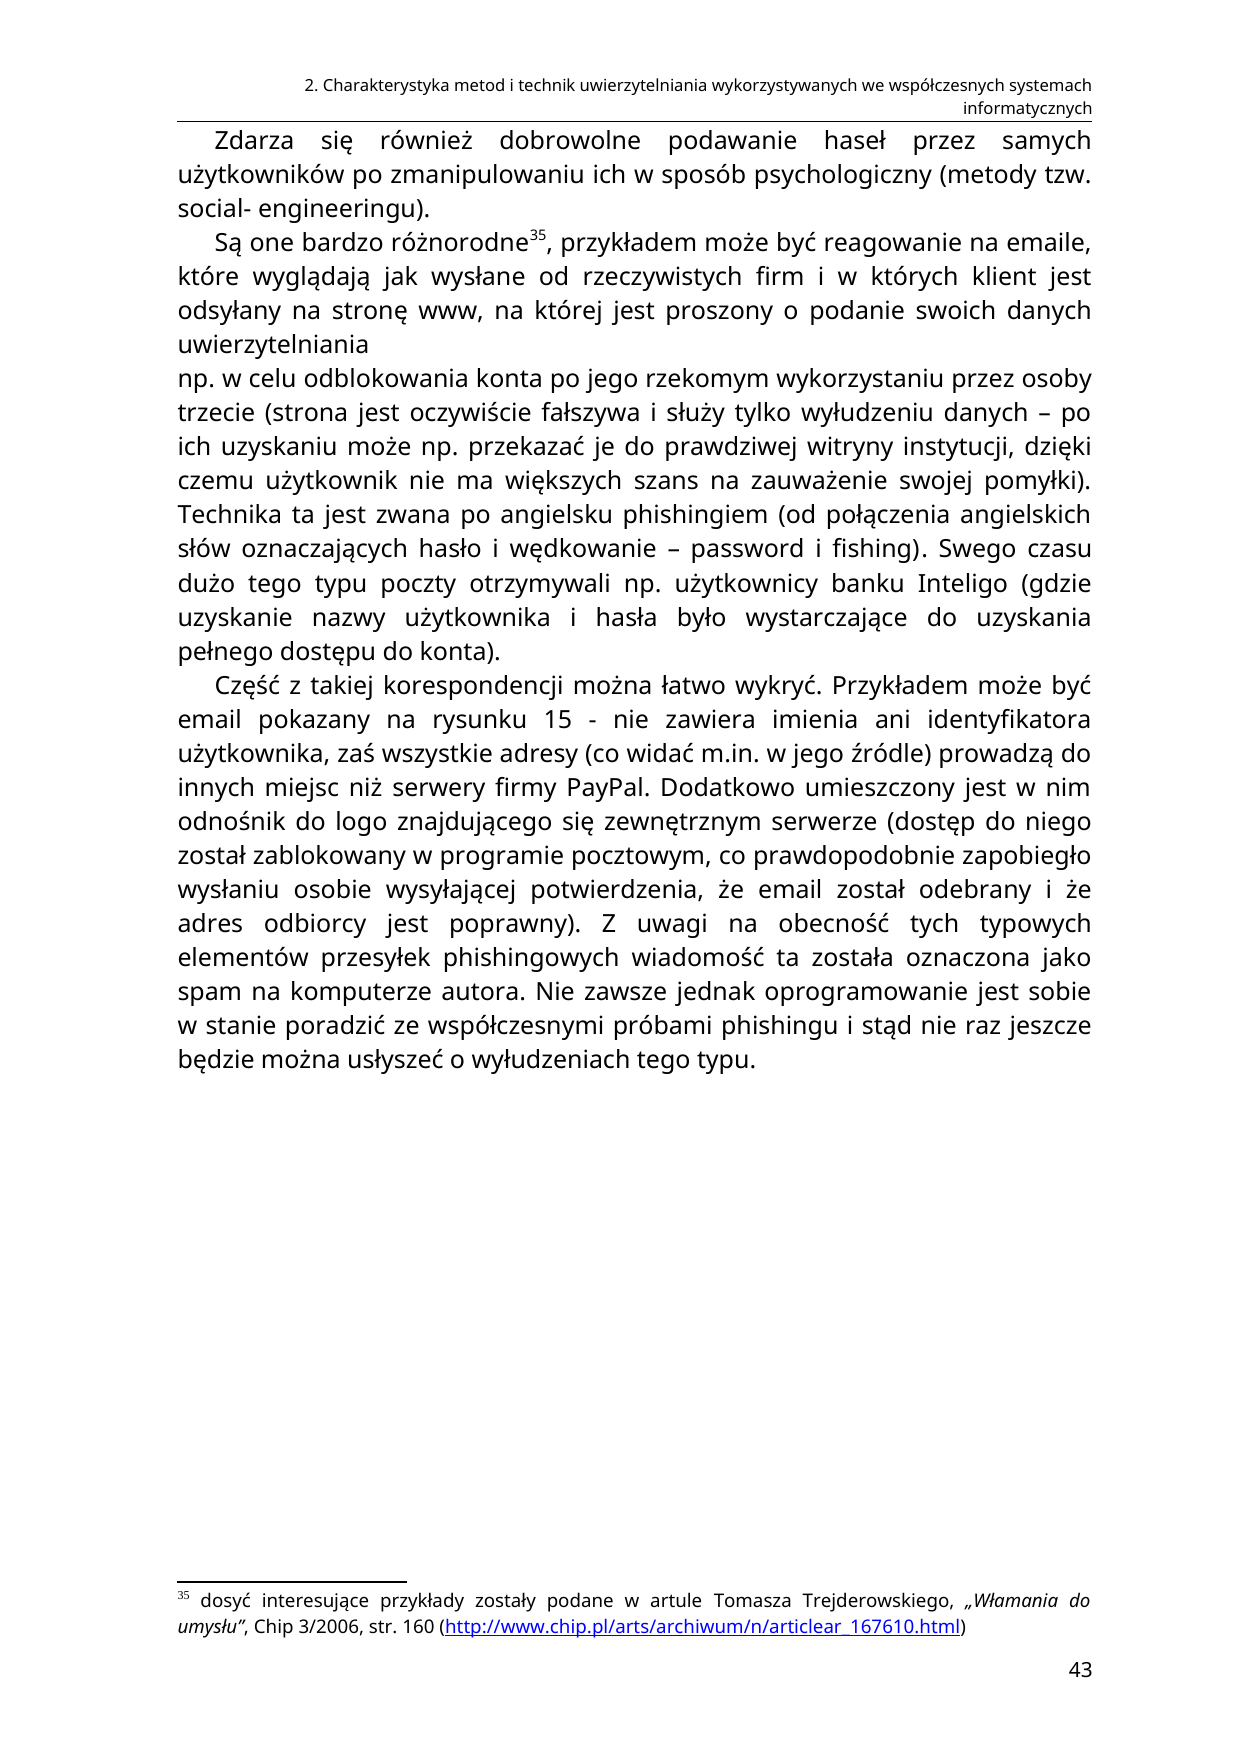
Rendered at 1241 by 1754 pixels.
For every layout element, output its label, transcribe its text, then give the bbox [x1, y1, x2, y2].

text Część z takiej korespondencji można łatwo wykryć. Przykładem może być email pokazany na rysunku 15 - nie zawiera imienia ani identyfikatora użytkownika, zaś wszystkie adresy (co widać m.in. w jego źródle) prowadzą do innych miejsc niż serwery firmy PayPal. Dodatkowo umieszczony jest w nim odnośnik do logo znajdującego się zewnętrznym serwerze (dostęp do niego został zablokowany w programie pocztowym, co prawdopodobnie zapobiegło wysłaniu osobie wysyłającej potwierdzenia, że email został odebrany i że adres odbiorcy jest poprawny). Z uwagi na obecność tych typowych elementów przesyłek phishingowych wiadomość ta została oznaczona jako spam na komputerze autora. Nie zawsze jednak oprogramowanie jest sobie w stanie poradzić ze współczesnymi próbami phishingu i stąd nie raz jeszcze będzie można usłyszeć o wyłudzeniach tego typu. [177, 667, 1092, 1076]
text Są one bardzo różnorodne, przykładem może być reagowanie na emaile, które wyglądają jak wysłane od rzeczywistych firm i w których klient jest odsyłany na stronę www, na której jest proszony o podanie swoich danych uwierzytelniania [177, 224, 1092, 361]
text dosyć interesujące przykłady zostały podane w artule Tomasza Trejderowskiego, „Włamania do umysłu”, Chip 3/2006, str. 160 (http://www.chip.pl/arts/archiwum/n/articlear_167610.html) [177, 1588, 1092, 1639]
text np. w celu odblokowania konta po jego rzekomym wykorzystaniu przez osoby trzecie (strona jest oczywiście fałszywa i służy tylko wyłudzeniu danych – po ich uzyskaniu może np. przekazać je do prawdziwej witryny instytucji, dzięki czemu użytkownik nie ma większych szans na zauważenie swojej pomyłki). Technika ta jest zwana po angielsku phishingiem (od połączenia angielskich słów oznaczających hasło i wędkowanie – password i fishing). Swego czasu dużo tego typu poczty otrzymywali np. użytkownicy banku Inteligo (gdzie uzyskanie nazwy użytkownika i hasła było wystarczające do uzyskania pełnego dostępu do konta). [177, 361, 1092, 667]
text Zdarza się również dobrowolne podawanie haseł przez samych użytkowników po zmanipulowaniu ich w sposób psychologiczny (metody tzw. social- engineeringu). [177, 122, 1092, 224]
